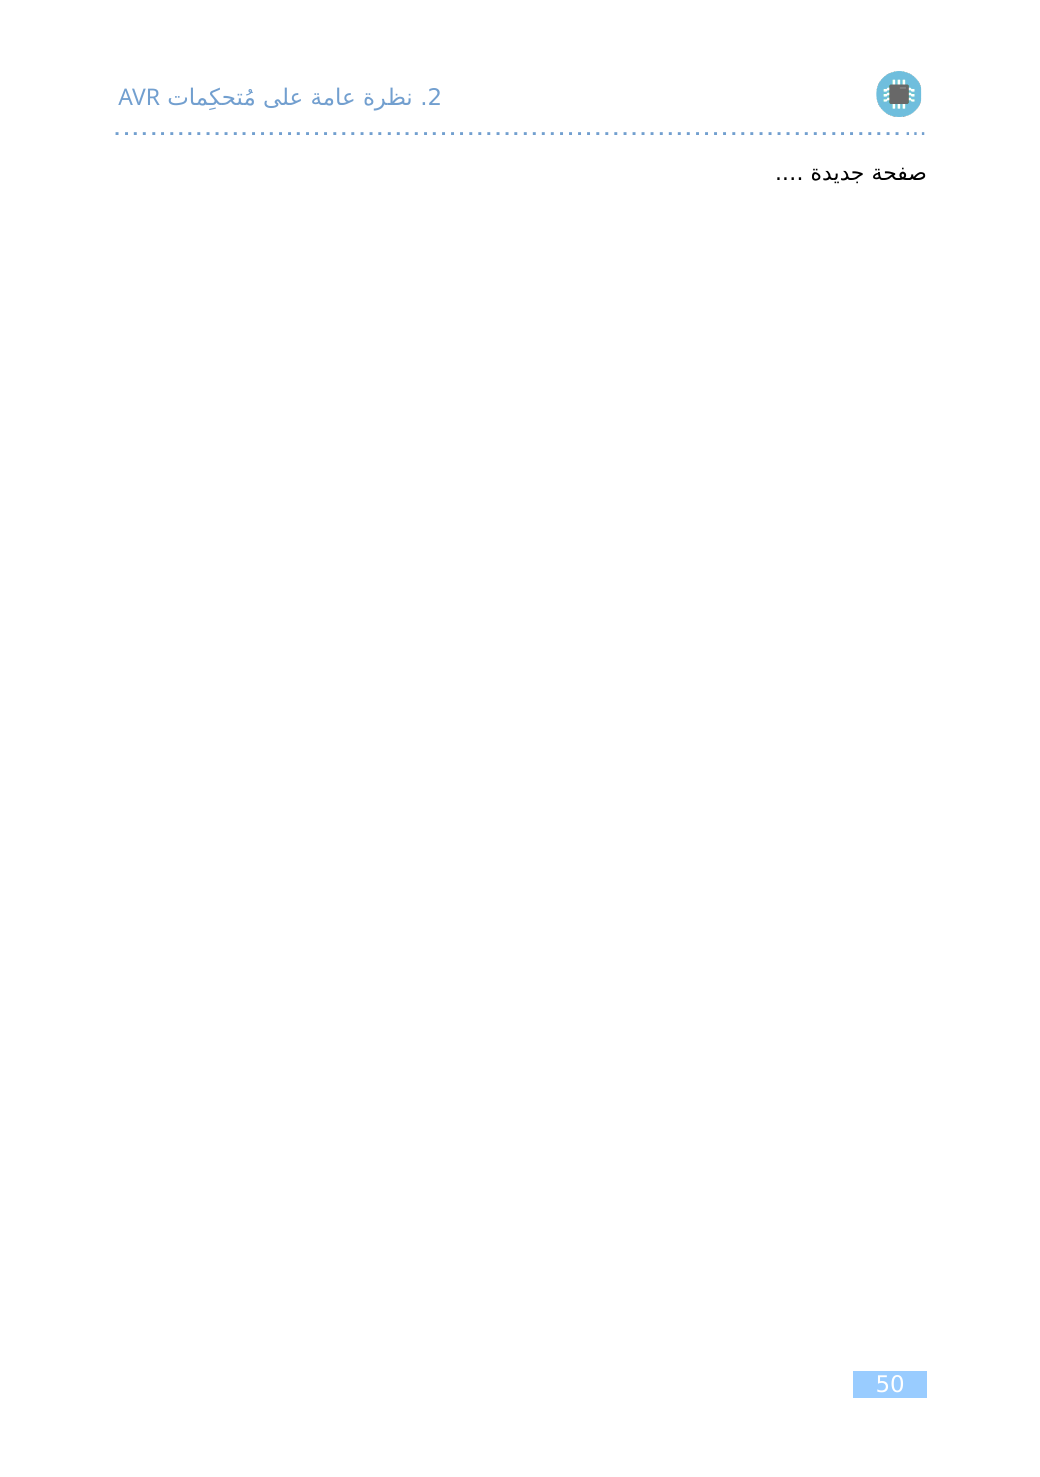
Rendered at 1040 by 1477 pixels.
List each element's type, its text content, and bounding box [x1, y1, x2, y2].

text صفحة جديدة …. [112, 160, 927, 185]
picture [876, 71, 922, 117]
